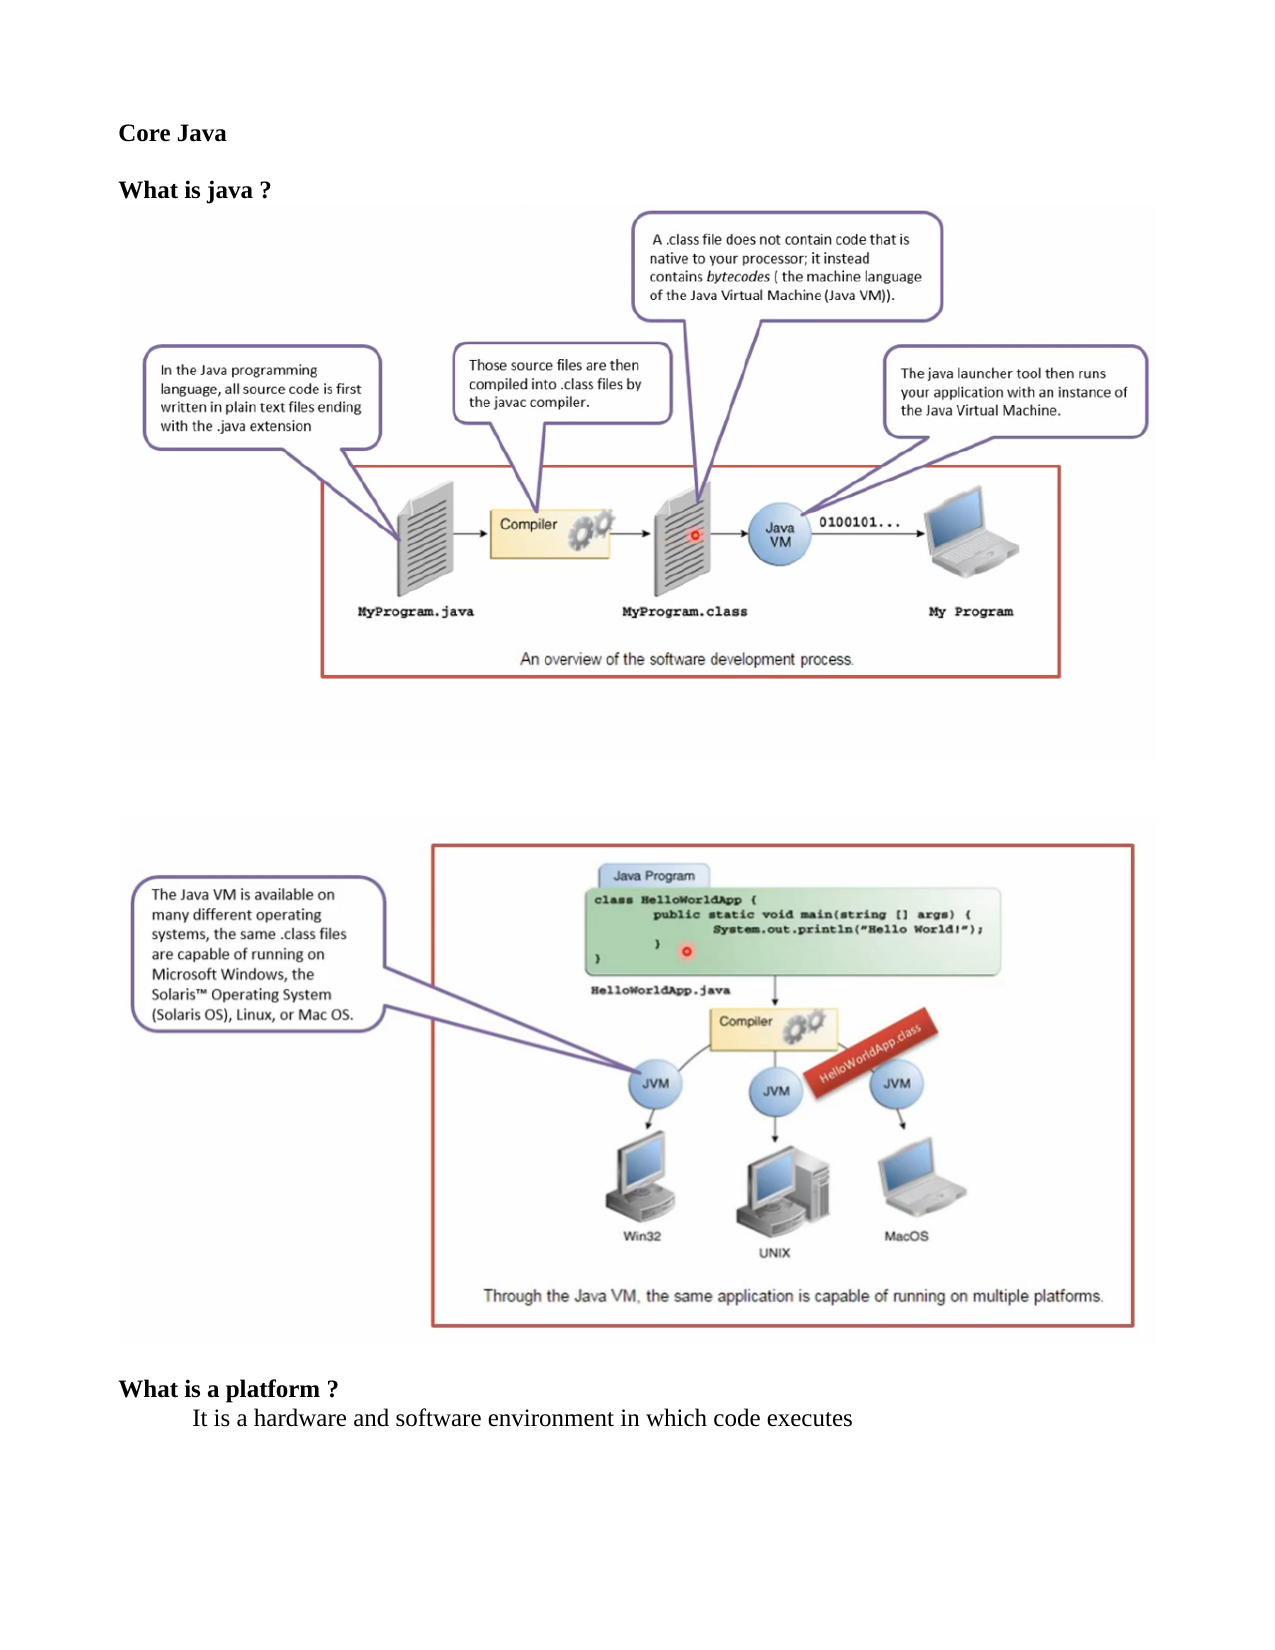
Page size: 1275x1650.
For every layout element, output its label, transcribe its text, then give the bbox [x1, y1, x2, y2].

text It is a hardware and software environment in which code executes [118, 1403, 1157, 1432]
text Core Java [118, 118, 1157, 147]
text What is java ? [118, 176, 1157, 204]
picture [118, 817, 1157, 1346]
picture [118, 204, 1157, 760]
text What is a platform ? [118, 1374, 1157, 1403]
